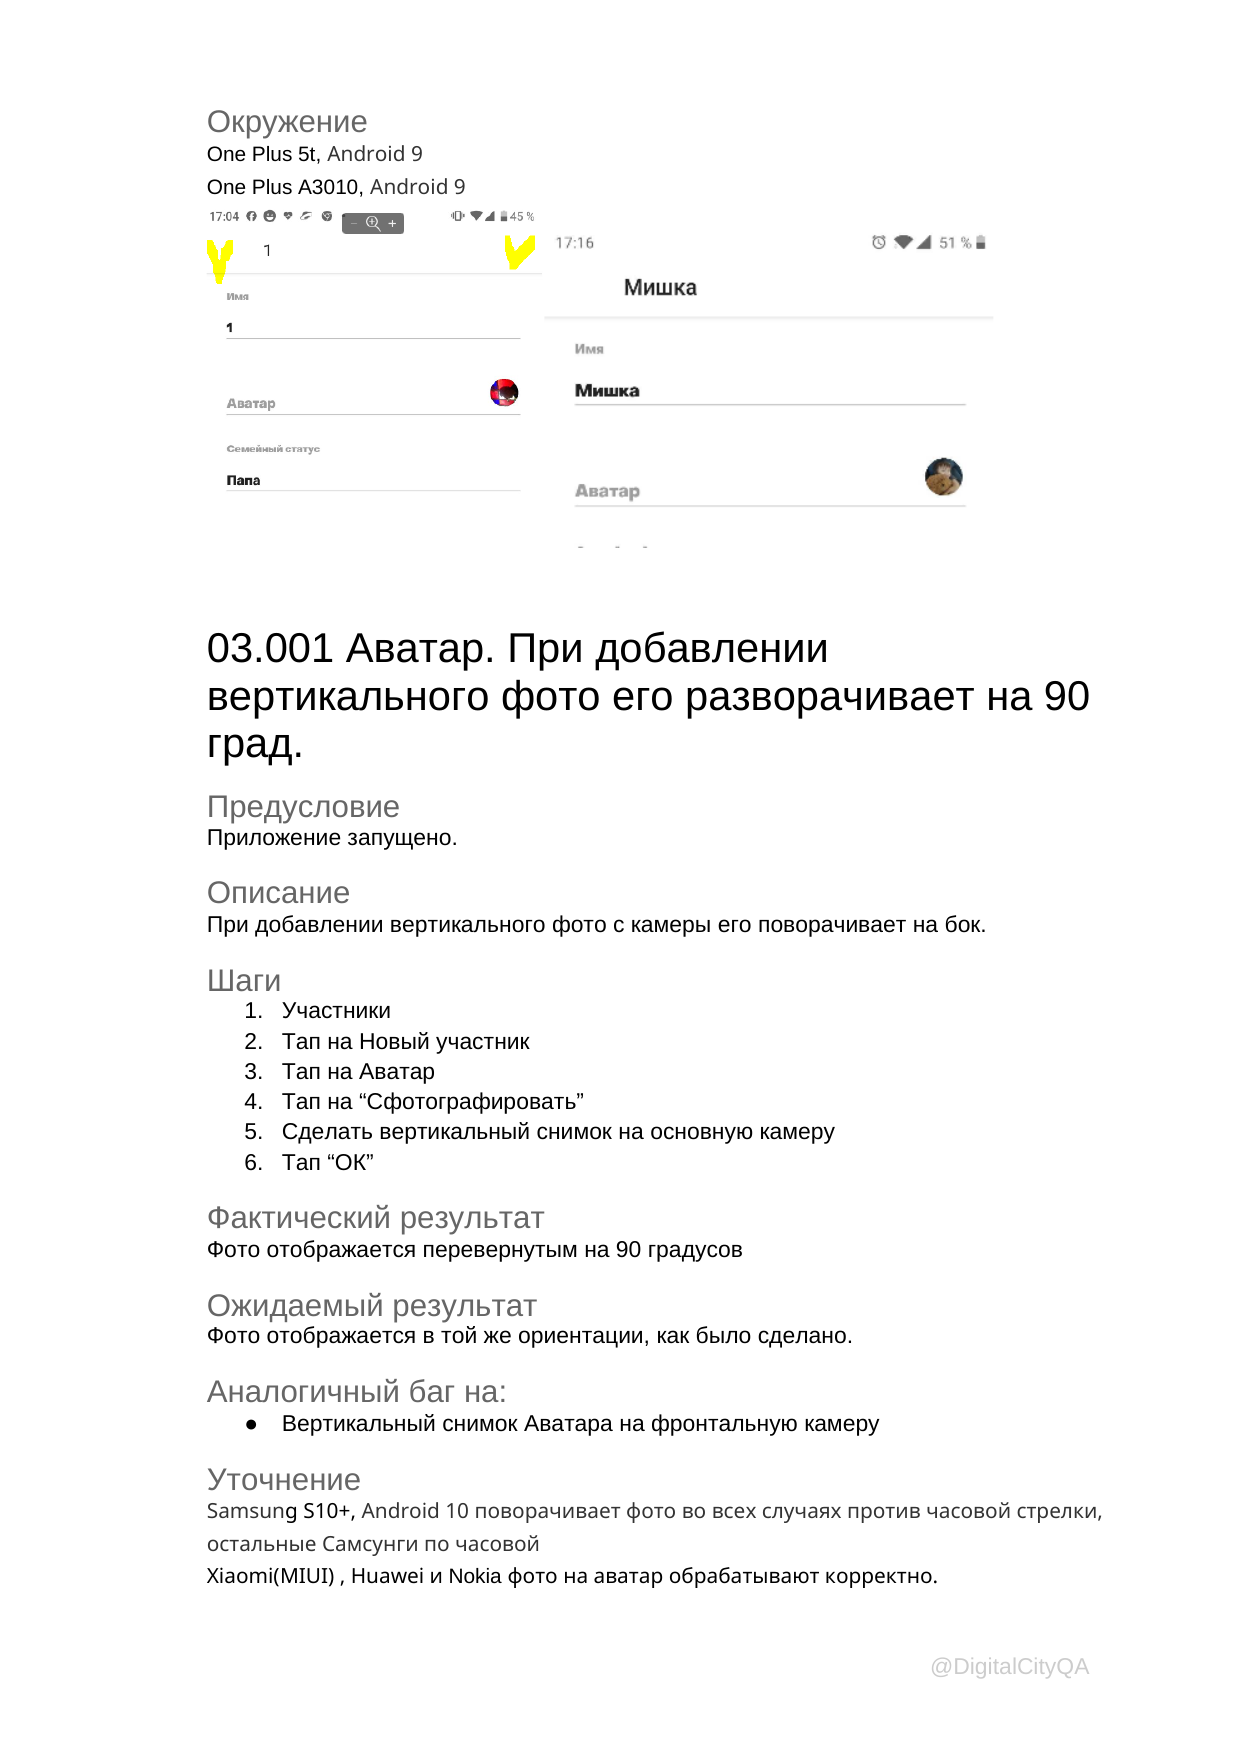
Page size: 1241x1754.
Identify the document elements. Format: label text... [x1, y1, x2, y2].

text Xiaomi(MIUI) , Huawei и Nokia фото на аватар обрабатывают корректно. [207, 1562, 1122, 1590]
list Тап на “Сфотографировать” [244, 1088, 1122, 1114]
text One Plus A3010, Android 9 [207, 172, 1122, 547]
picture [206, 204, 994, 548]
text Фото отображается в той же ориентации, как было сделано. [207, 1322, 1122, 1349]
subtitle 03.001 Аватар. При добавлении вертикального фото его разворачивает на 90 град. [207, 623, 1122, 767]
list Вертикальный снимок Аватара на фронтальную камеру [244, 1409, 1122, 1436]
subtitle Окружение [207, 103, 1122, 139]
list Сделать вертикальный снимок на основную камеру [244, 1118, 1122, 1145]
subtitle Предусловие [207, 788, 1122, 823]
subtitle Шаги [207, 962, 1122, 997]
list Тап “ОК” [244, 1148, 1122, 1175]
subtitle Уточнение [207, 1461, 1122, 1496]
text Samsung S10+, Android 10 поворачивает фото во всех случаях против часовой стрелки, остальные Самсунги по часовой [207, 1496, 1122, 1557]
list Участники [244, 997, 1122, 1024]
text Фото отображается перевернутым на 90 градусов [207, 1236, 1122, 1262]
list Тап на Новый участник [244, 1028, 1122, 1054]
subtitle Фактический результат [207, 1199, 1122, 1236]
text Приложение запущено. [207, 823, 1122, 850]
text One Plus 5t, Android 9 [207, 139, 1122, 168]
subtitle Описание [207, 874, 1122, 911]
text При добавлении вертикального фото с камеры его поворачивает на бок. [207, 911, 1122, 937]
subtitle Аналогичный баг на: [207, 1373, 1122, 1409]
subtitle Ожидаемый результат [207, 1287, 1122, 1322]
list Тап на Аватар [244, 1058, 1122, 1084]
